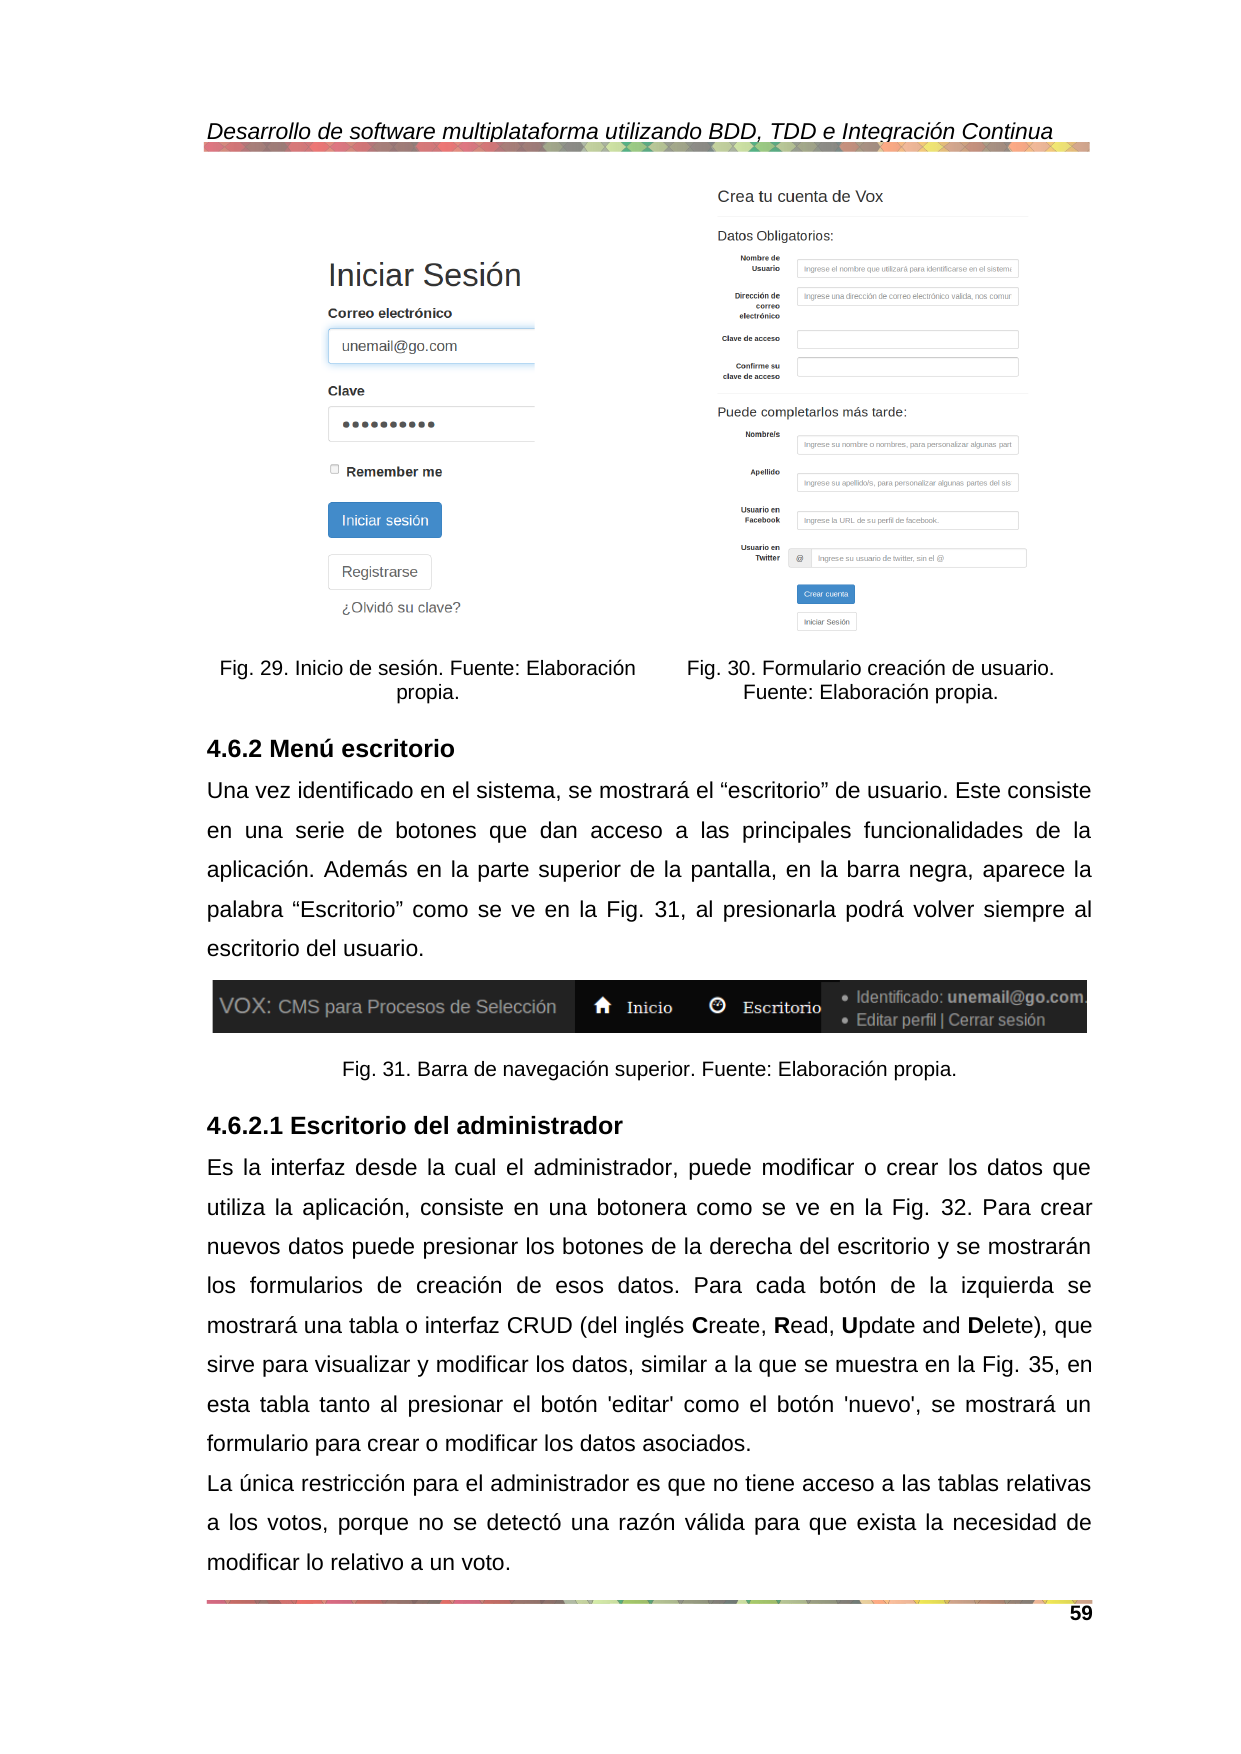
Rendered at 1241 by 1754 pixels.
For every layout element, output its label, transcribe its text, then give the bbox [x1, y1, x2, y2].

text [203, 142, 1090, 152]
text La única restricción para el administrador es que no tiene acceso a las tablas relativas a los votos, porque no se detectó una razón válida para que exista la necesidad de modificar lo relativo a un voto. [207, 1470, 1093, 1575]
text 4.6.2 Menú escritorio [207, 734, 1093, 763]
table_header [207, 184, 649, 638]
table_cell Fig. 30. Formulario creación de usuario. Fuente: Elaboración propia. [649, 638, 1093, 722]
text Es la interfaz desde la cual el administrador, puede modificar o crear los datos que utiliza la aplicación, consiste en una botonera como se ve en la Fig. 32. Para crear nuevos datos puede presionar los botones de la derecha del escritorio y se mostrarán los formularios de creación de esos datos. Para cada botón de la izquierda se mostrará una tabla o interfaz CRUD (del inglés Create, Read, Update and Delete), que sirve para visualizar y modificar los datos, similar a la que se muestra en la Fig. 35, en esta tabla tanto al presionar el botón 'editar' como el botón 'nuevo', se mostrará un formulario para crear o modificar los datos asociados. [207, 1154, 1093, 1457]
text Una vez identificado en el sistema, se mostrará el “escritorio” de usuario. Este consiste en una serie de botones que dan acceso a las principales funcionalidades de la aplicación. Además en la parte superior de la pantalla, en la barra negra, aparece la palabra “Escritorio” como se ve en la Fig. 31, al presionarla podrá volver siempre al escritorio del usuario. [207, 777, 1093, 962]
picture [713, 189, 1029, 633]
list 4.6.2.1 Escritorio del administrador [207, 1111, 1093, 1140]
text [206, 1600, 1093, 1604]
table_cell Fig. 29. Inicio de sesión. Fuente: Elaboración propia. [207, 638, 649, 722]
picture [321, 258, 535, 623]
table_header [649, 184, 1093, 638]
table_header [207, 975, 1093, 1039]
table_cell Fig. 31. Barra de navegación superior. Fuente: Elaboración propia. [207, 1039, 1093, 1099]
picture [212, 980, 1087, 1033]
